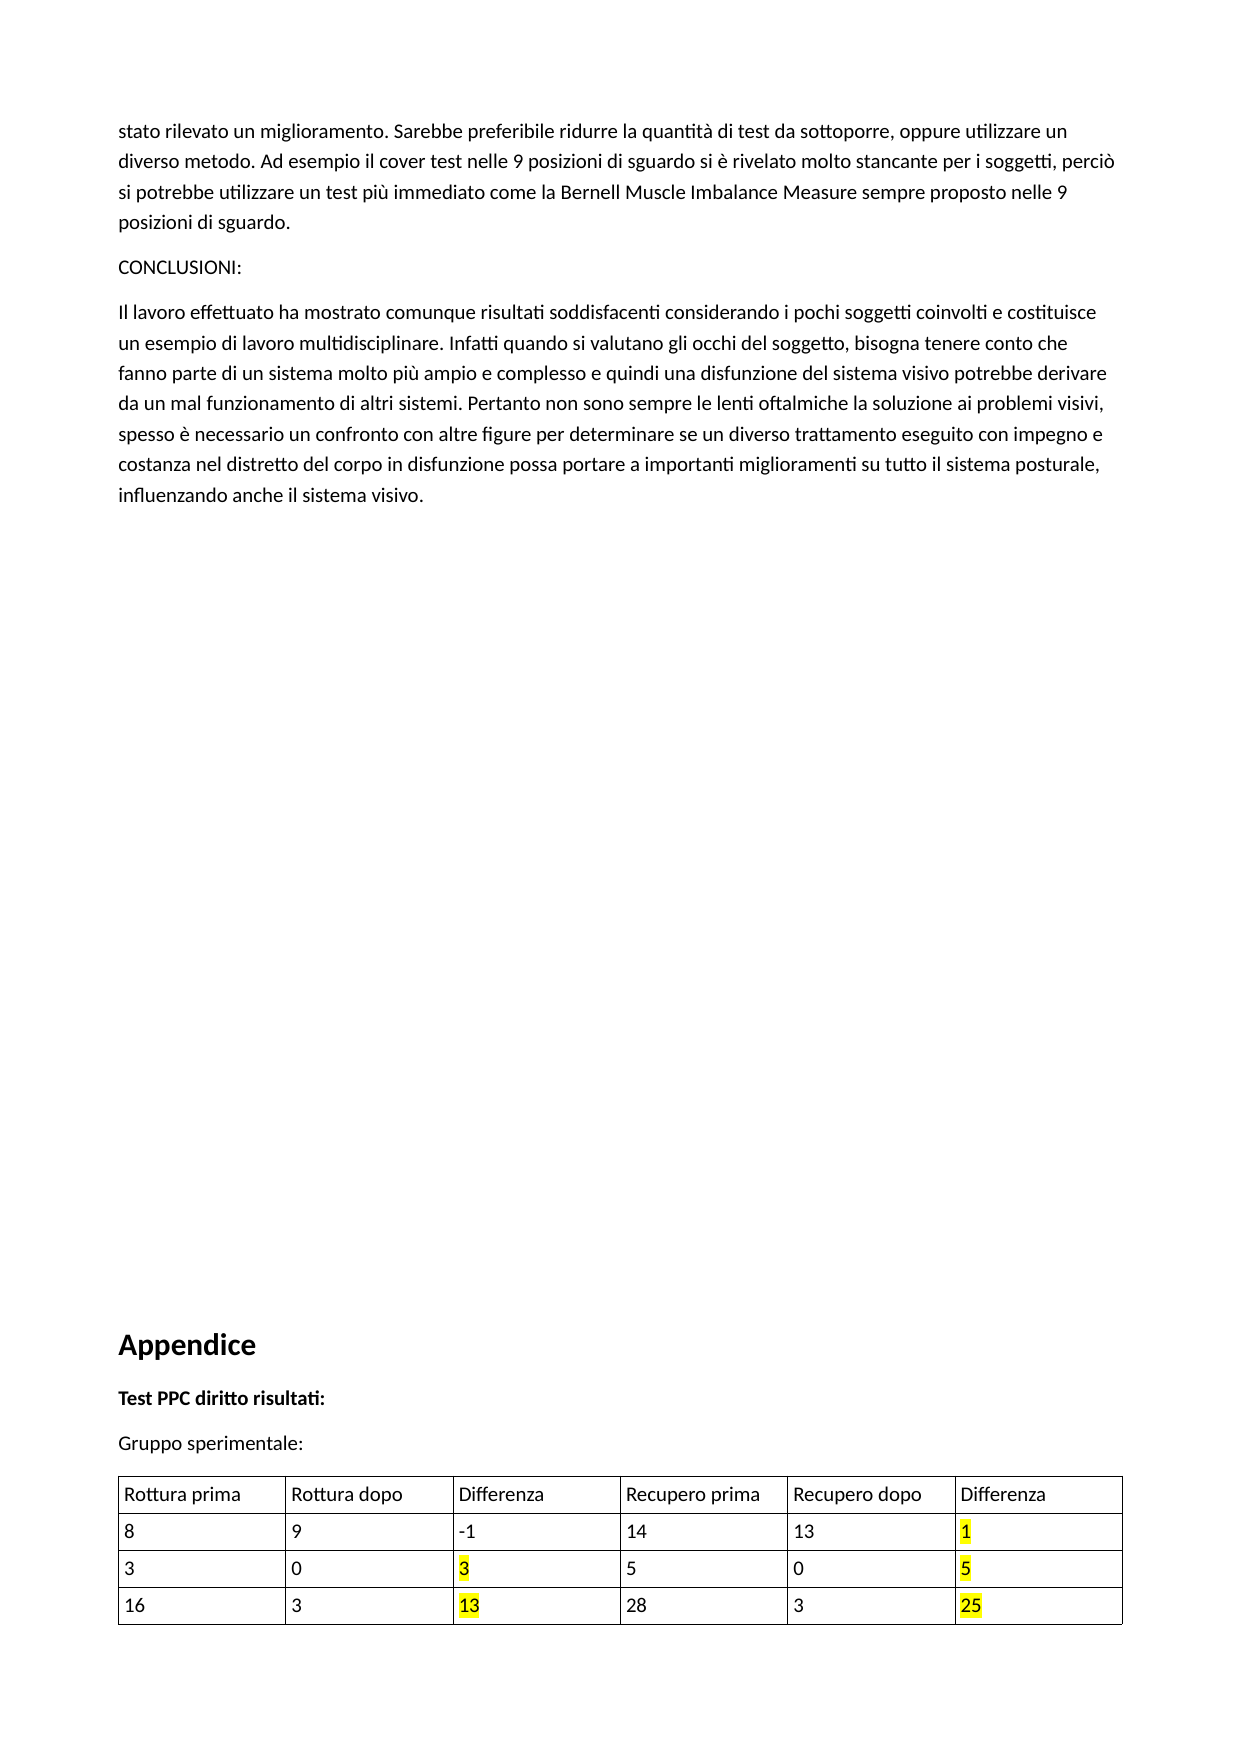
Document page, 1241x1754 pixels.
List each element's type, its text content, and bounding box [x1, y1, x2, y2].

table_cell 8 [119, 1514, 285, 1549]
table_cell 1 [956, 1514, 1122, 1549]
table_header Differenza [956, 1477, 1122, 1513]
table_cell 13 [788, 1514, 955, 1549]
table_cell 9 [286, 1514, 453, 1549]
text Il lavoro effettuato ha mostrato comunque risultati soddisfacenti considerando i pochi soggetti coinvolti e costituisce un esempio di lavoro multidisciplinare. Infatti quando si valutano gli occhi del soggetto, bisogna tenere conto che fanno parte di un sistema molto più ampio e complesso e quindi una disfunzione del sistema visivo potrebbe derivare da un mal funzionamento di altri sistemi. Pertanto non sono sempre le lenti oftalmiche la soluzione ai problemi visivi, spesso è necessario un confronto con altre figure per determinare se un diverso trattamento eseguito con impegno e costanza nel distretto del corpo in disfunzione possa portare a importanti miglioramenti su tutto il sistema posturale, influenzando anche il sistema visivo. [118, 299, 1122, 507]
text CONCLUSIONI: [118, 254, 1122, 280]
table_cell 3 [286, 1588, 453, 1623]
table_cell -1 [454, 1514, 620, 1549]
table_cell 0 [788, 1551, 955, 1587]
table_cell 16 [119, 1588, 285, 1623]
text Gruppo sperimentale: [118, 1431, 1122, 1456]
text Appendice [118, 1325, 1122, 1363]
table_header Differenza [454, 1477, 620, 1513]
table_cell 3 [454, 1551, 620, 1587]
table_cell 5 [956, 1551, 1122, 1587]
table_header Recupero dopo [788, 1477, 955, 1513]
table_cell 0 [286, 1551, 453, 1587]
table_cell 14 [621, 1514, 787, 1549]
table_cell 25 [956, 1588, 1122, 1623]
table_header Recupero prima [621, 1477, 787, 1513]
text Test PPC diritto risultati: [118, 1386, 1122, 1411]
table_cell 5 [621, 1551, 787, 1587]
table_cell 28 [621, 1588, 787, 1623]
table_header Rottura dopo [286, 1477, 453, 1513]
table_cell 3 [788, 1588, 955, 1623]
table_cell 13 [454, 1588, 620, 1623]
table_cell 3 [119, 1551, 285, 1587]
table_header Rottura prima [119, 1477, 285, 1513]
text stato rilevato un miglioramento. Sarebbe preferibile ridurre la quantità di test da sottoporre, oppure utilizzare un diverso metodo. Ad esempio il cover test nelle 9 posizioni di sguardo si è rivelato molto stancante per i soggetti, perciò si potrebbe utilizzare un test più immediato come la Bernell Muscle Imbalance Measure sempre proposto nelle 9 posizioni di sguardo. [118, 118, 1122, 235]
